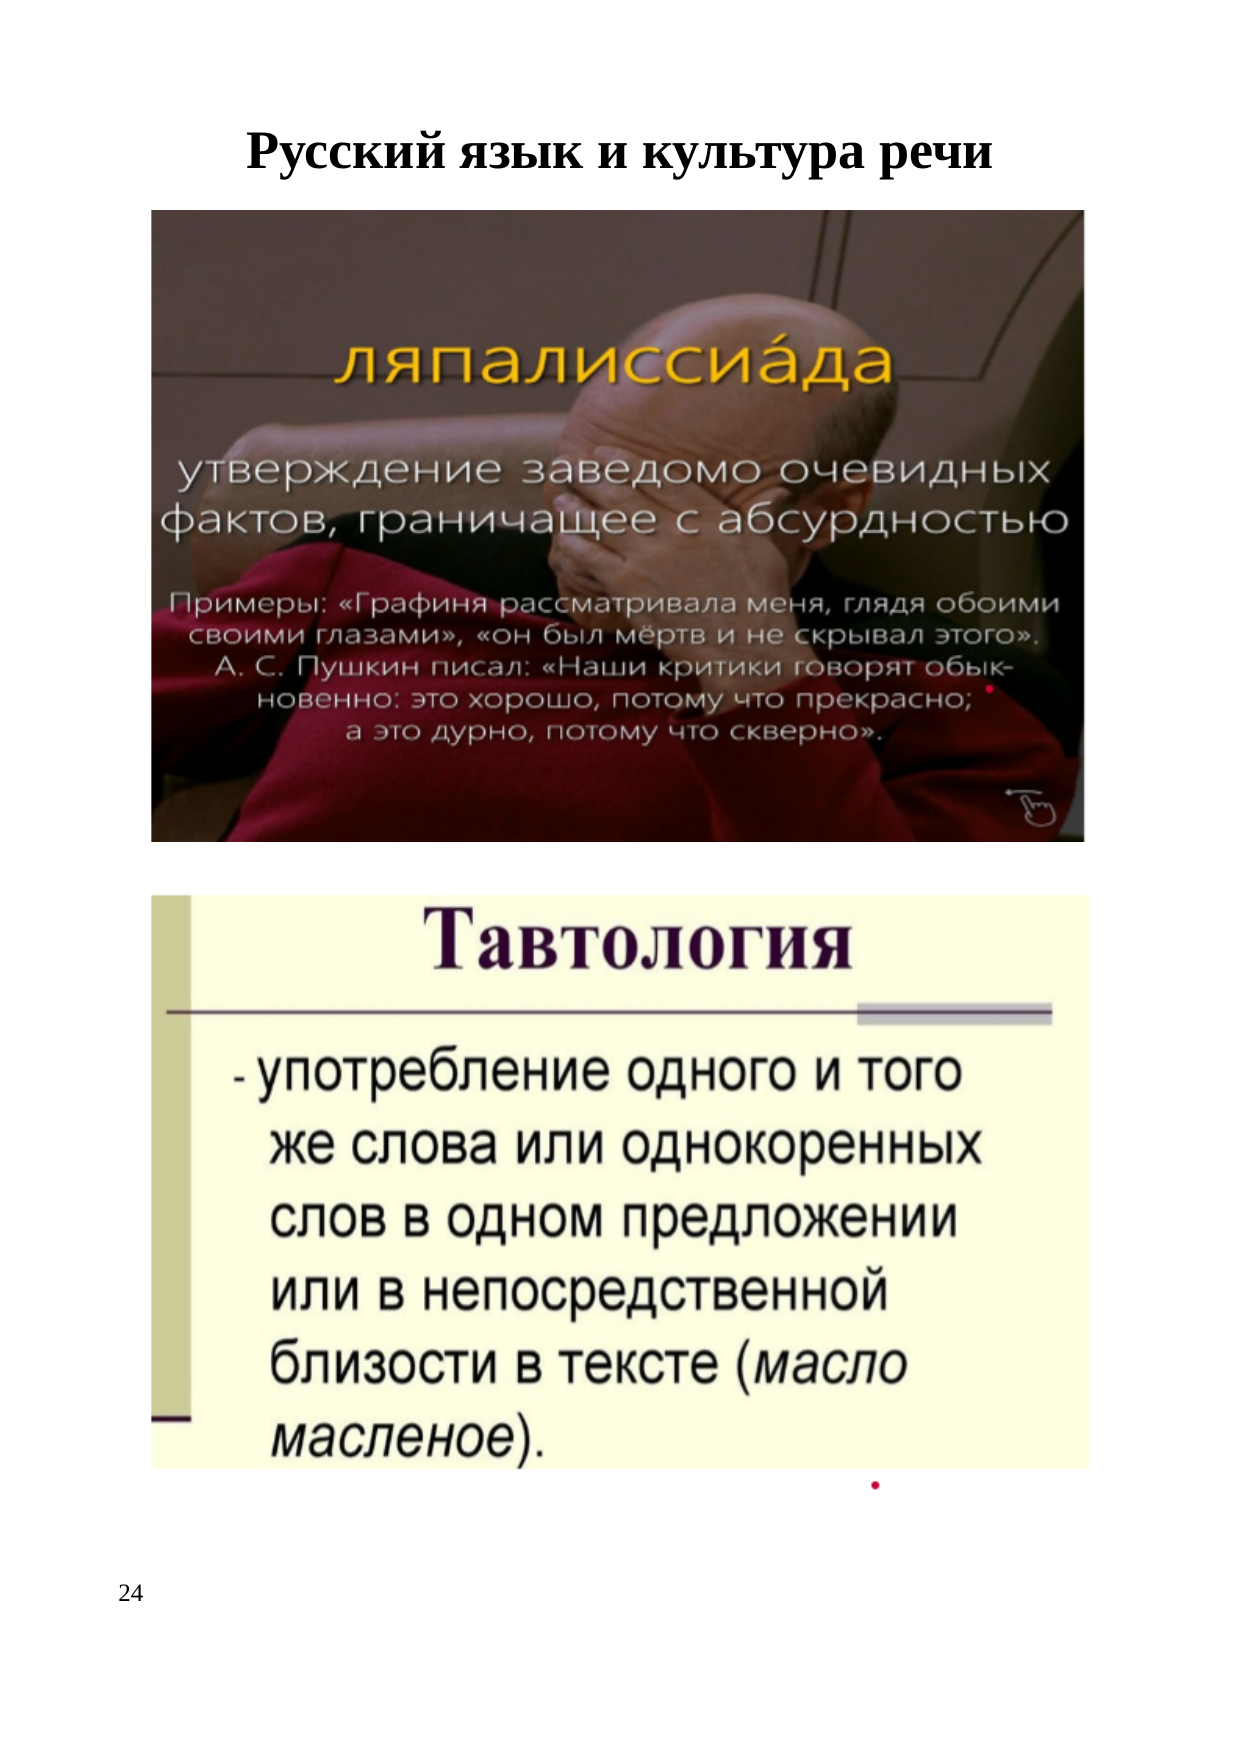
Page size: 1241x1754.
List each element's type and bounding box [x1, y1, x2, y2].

picture [151, 210, 1089, 842]
picture [151, 870, 1089, 1502]
